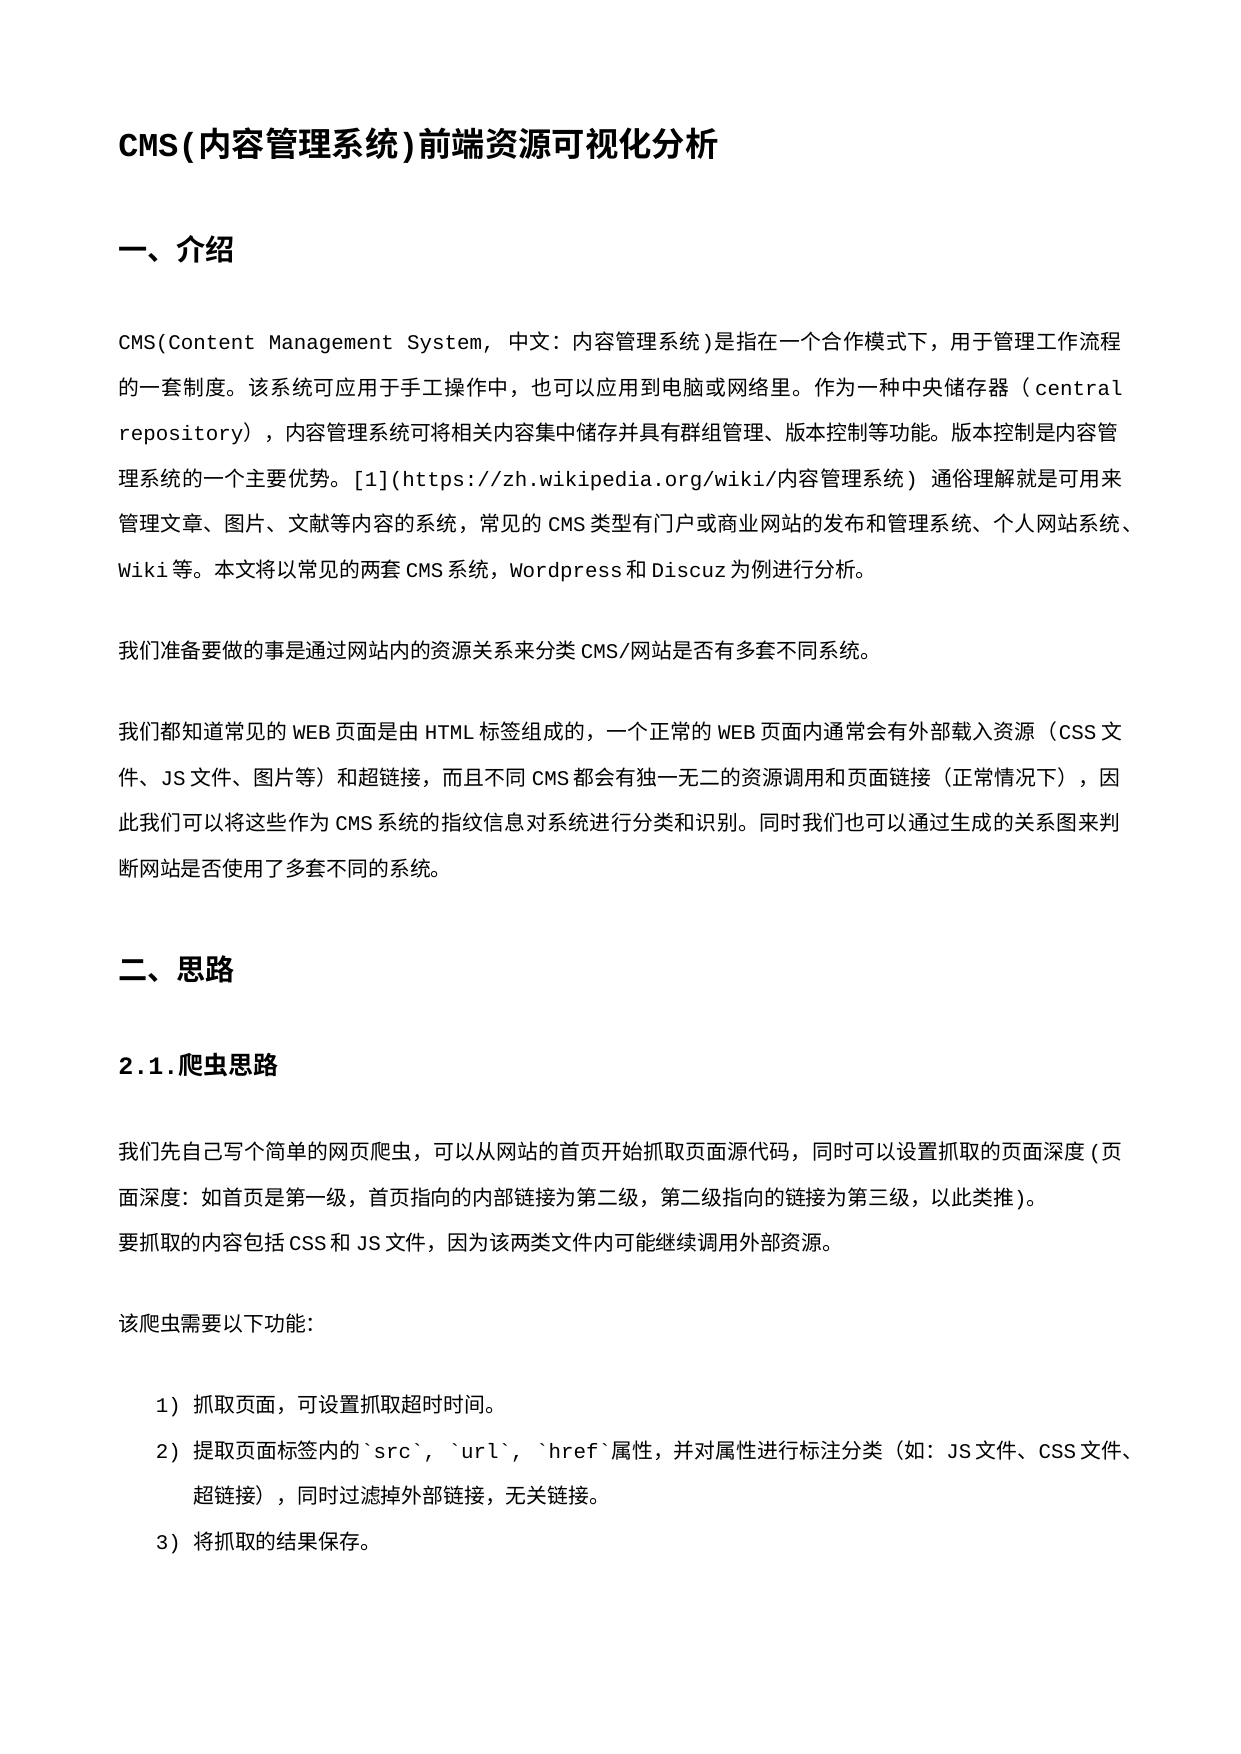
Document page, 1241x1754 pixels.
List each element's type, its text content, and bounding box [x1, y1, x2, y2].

text 二、思路 [118, 947, 1122, 989]
text 2.1.爬虫思路 [118, 1045, 1122, 1082]
text CMS(Content Management System, 中文：内容管理系统)是指在一个合作模式下，用于管理工作流程的一套制度。该系统可应用于手工操作中，也可以应用到电脑或网络里。作为一种中央储存器（central repository），内容管理系统可将相关内容集中储存并具有群组管理、版本控制等功能。版本控制是内容管理系统的一个主要优势。[1](https://zh.wikipedia.org/wiki/内容管理系统) 通俗理解就是可用来管理文章、图片、文献等内容的系统，常见的CMS类型有门户或商业网站的发布和管理系统、个人网站系统、Wiki等。本文将以常见的两套CMS系统，Wordpress和Discuz为例进行分析。 [118, 326, 1122, 583]
text 该爬虫需要以下功能： [118, 1308, 1122, 1338]
list 抓取页面，可设置抓取超时时间。 [156, 1388, 1122, 1419]
text 要抓取的内容包括CSS和JS文件，因为该两类文件内可能继续调用外部资源。 [118, 1227, 1122, 1257]
text CMS(内容管理系统)前端资源可视化分析 [118, 118, 1122, 167]
list 将抓取的结果保存。 [156, 1525, 1122, 1555]
text 我们先自己写个简单的网页爬虫，可以从网站的首页开始抓取页面源代码，同时可以设置抓取的页面深度(页面深度：如首页是第一级，首页指向的内部链接为第二级，第二级指向的链接为第三级，以此类推)。 [118, 1136, 1122, 1211]
text 一、介绍 [118, 227, 1122, 269]
text 我们都知道常见的WEB页面是由HTML标签组成的，一个正常的WEB页面内通常会有外部载入资源（CSS文件、JS文件、图片等）和超链接，而且不同CMS都会有独一无二的资源调用和页面链接（正常情况下），因此我们可以将这些作为CMS系统的指纹信息对系统进行分类和识别。同时我们也可以通过生成的关系图来判断网站是否使用了多套不同的系统。 [118, 715, 1122, 882]
list 提取页面标签内的`src`, `url`, `href`属性，并对属性进行标注分类（如：JS文件、CSS文件、超链接），同时过滤掉外部链接，无关链接。 [156, 1434, 1122, 1510]
text 我们准备要做的事是通过网站内的资源关系来分类CMS/网站是否有多套不同系统。 [118, 634, 1122, 664]
